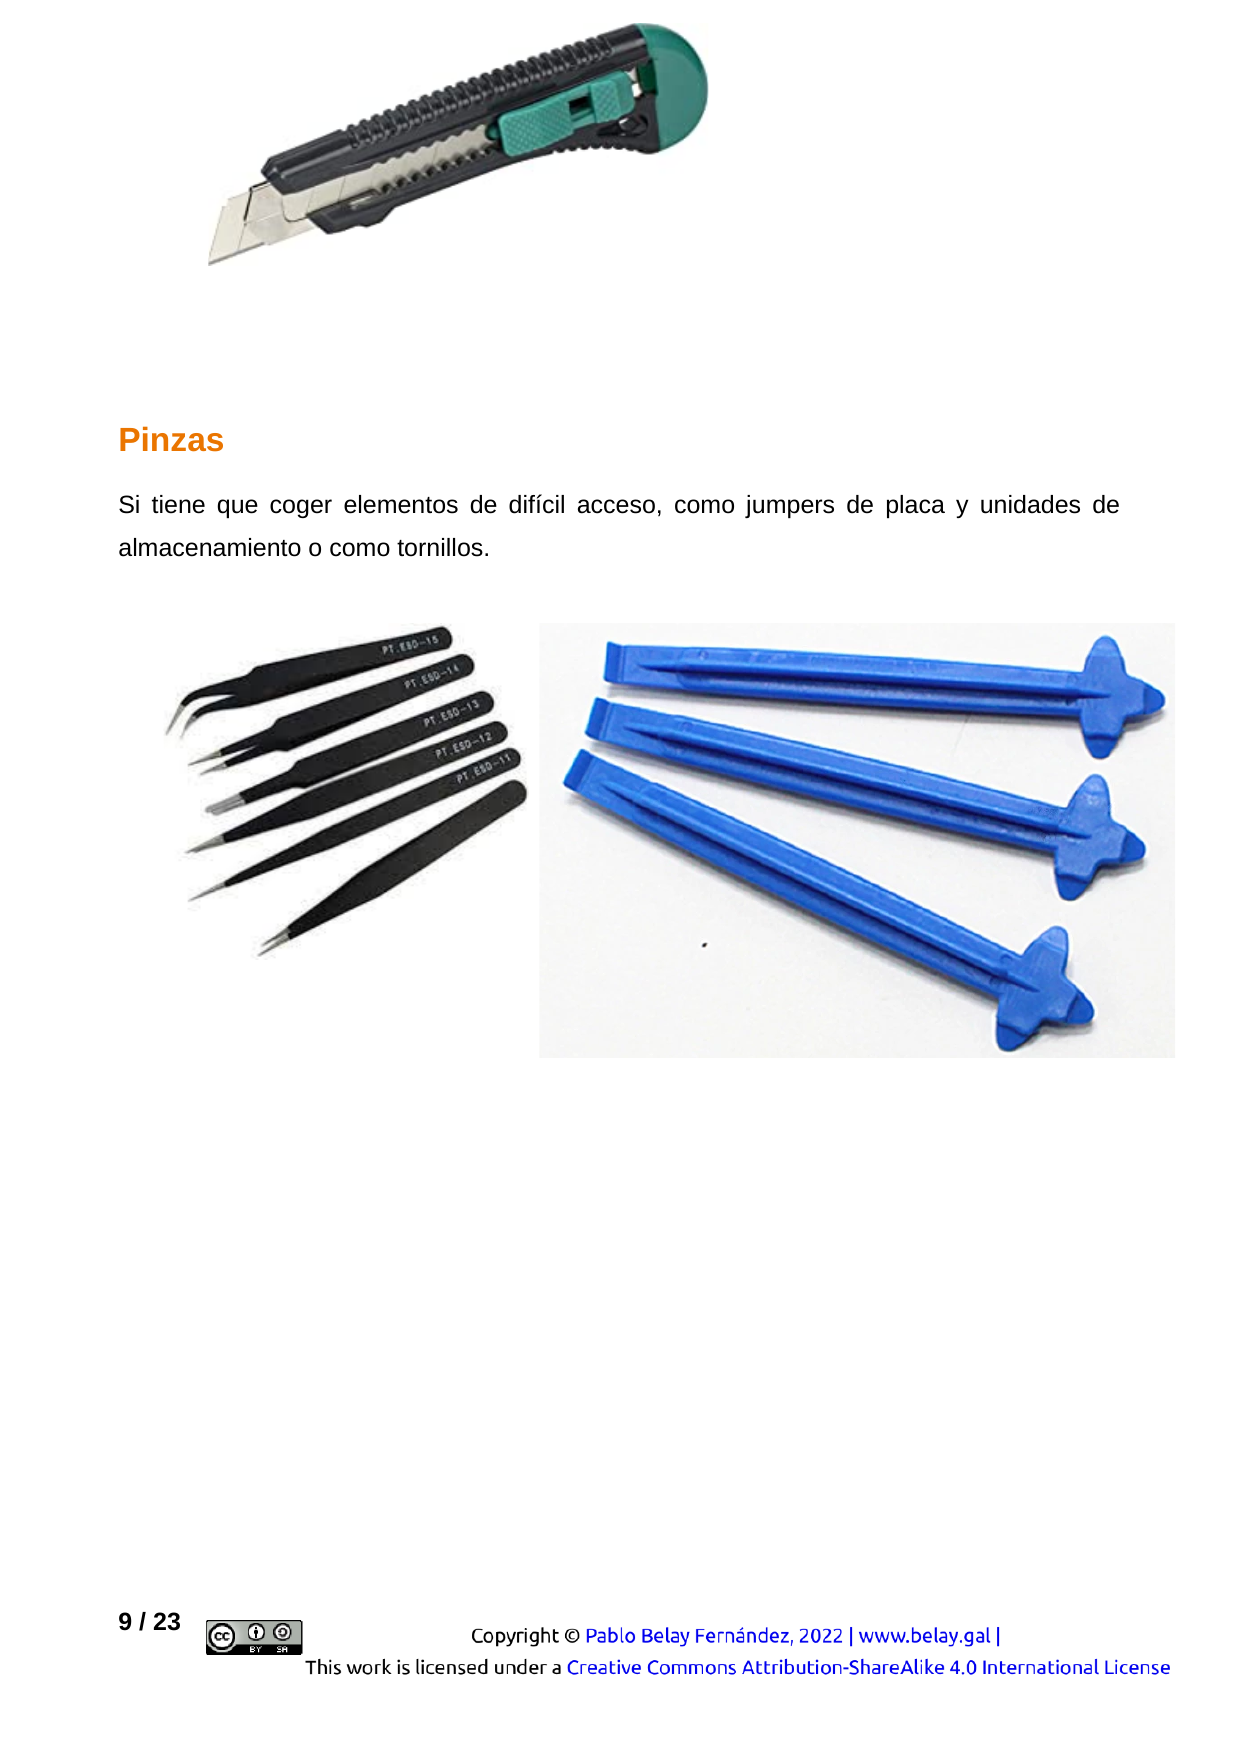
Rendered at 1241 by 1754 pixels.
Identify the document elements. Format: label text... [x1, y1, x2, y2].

picture [163, 623, 529, 960]
picture [208, 23, 709, 266]
picture [200, 1604, 1205, 1690]
text Si tiene que coger elementos de difícil acceso, como jumpers de placa y unidades de almacenamiento o como tornillos. [118, 490, 1122, 562]
picture [539, 623, 1176, 1058]
subtitle Pinzas [118, 420, 1122, 458]
